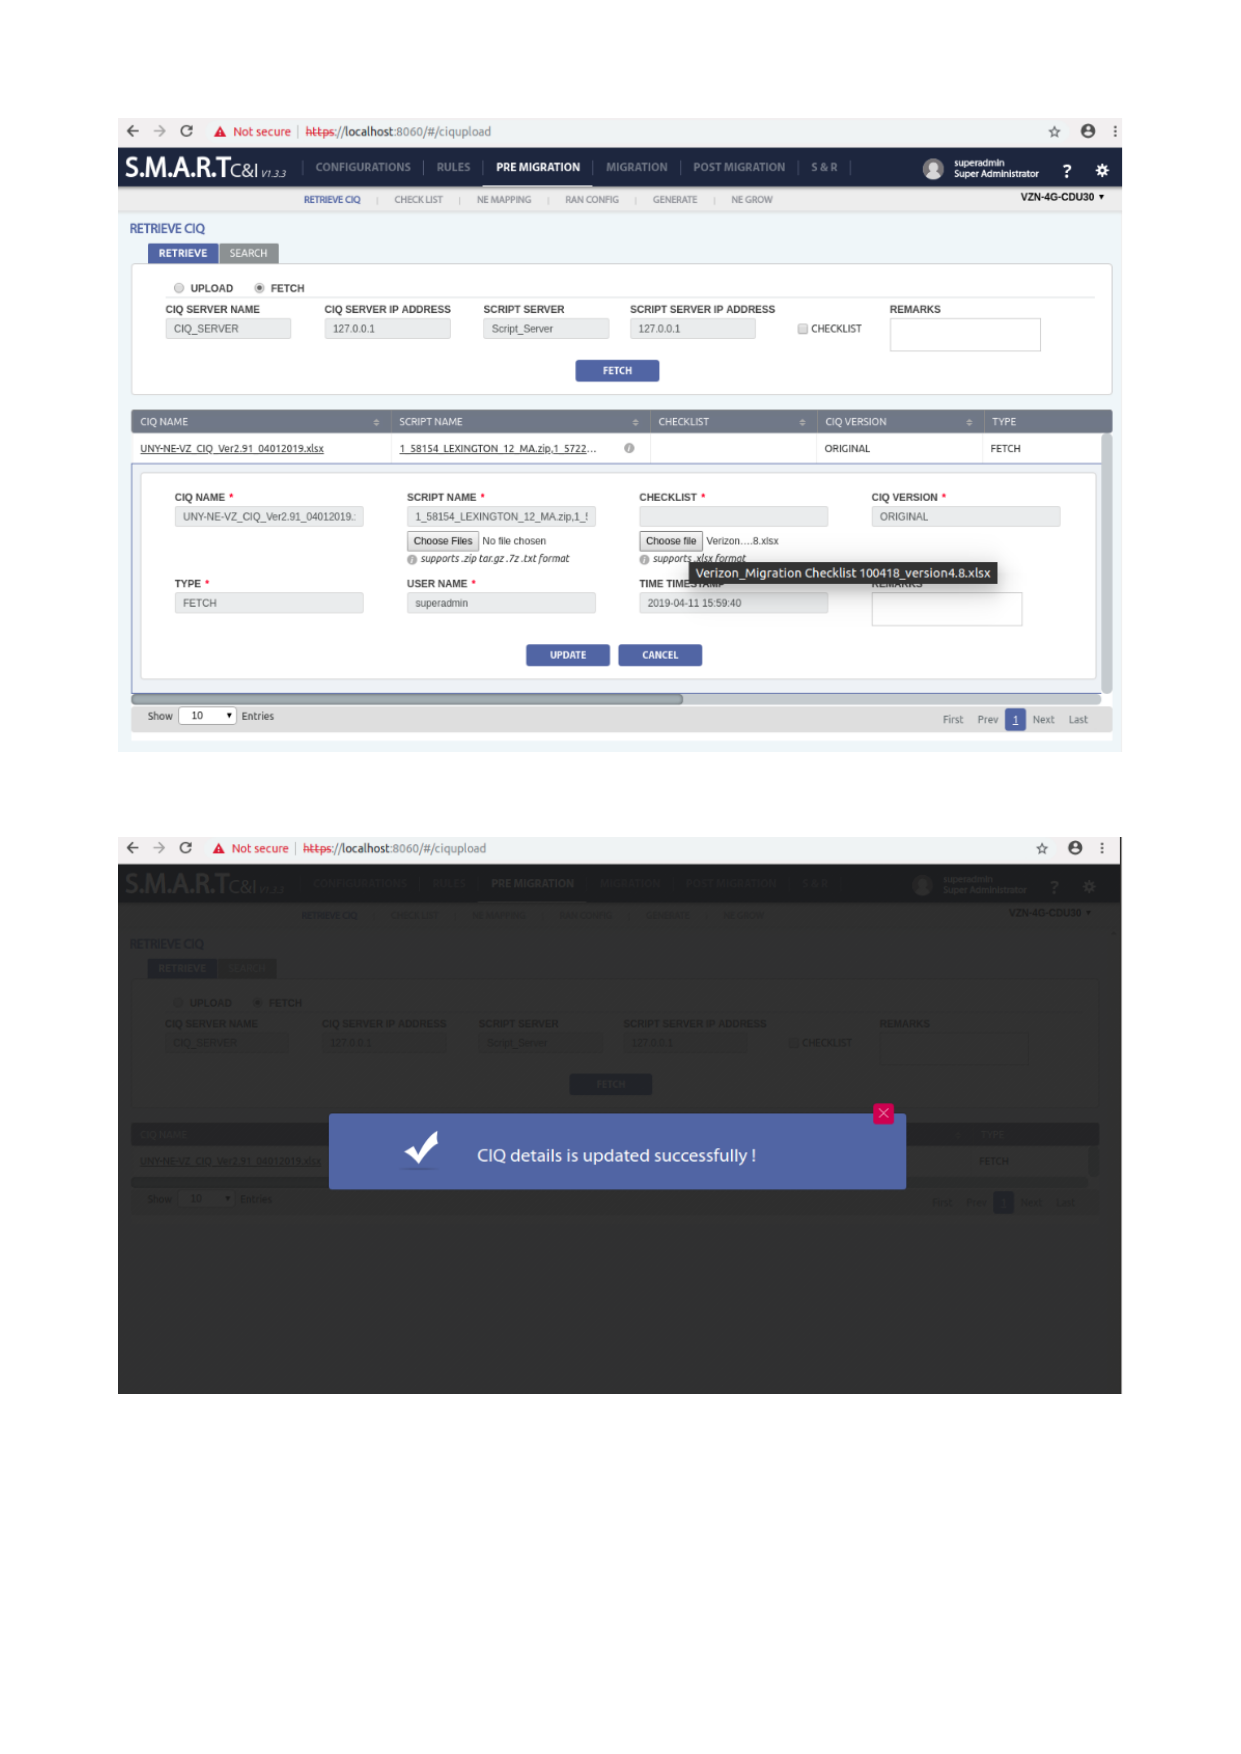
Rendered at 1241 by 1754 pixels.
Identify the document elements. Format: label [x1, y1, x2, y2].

picture [118, 118, 1123, 752]
picture [118, 837, 1123, 1394]
